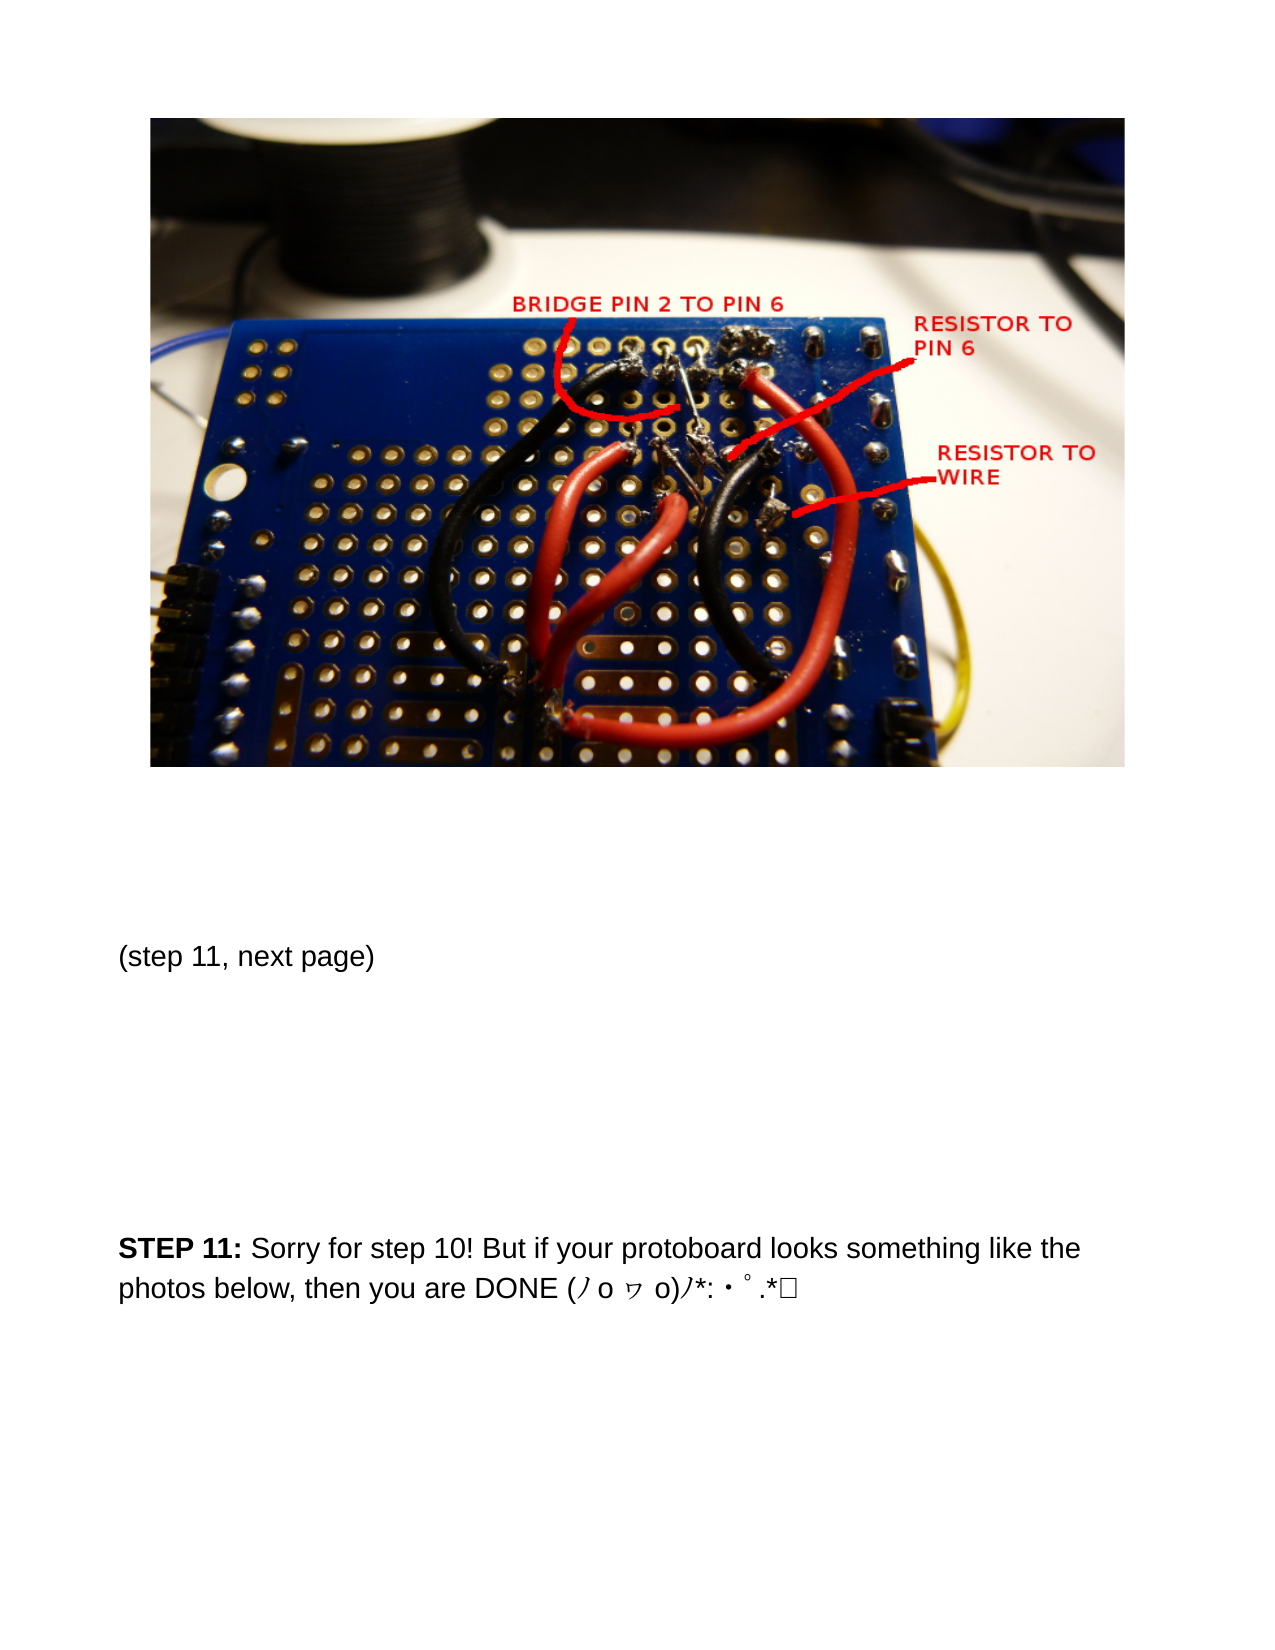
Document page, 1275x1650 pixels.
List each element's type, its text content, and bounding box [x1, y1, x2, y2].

text (step 11, next page) [118, 939, 1157, 973]
picture [150, 118, 1125, 767]
text STEP 11: Sorry for step 10! But if your protoboard looks something like the photos below, then you are DONE (ﾉoヮo)ﾉ*:・ﾟ.*✧ [118, 1231, 1157, 1307]
